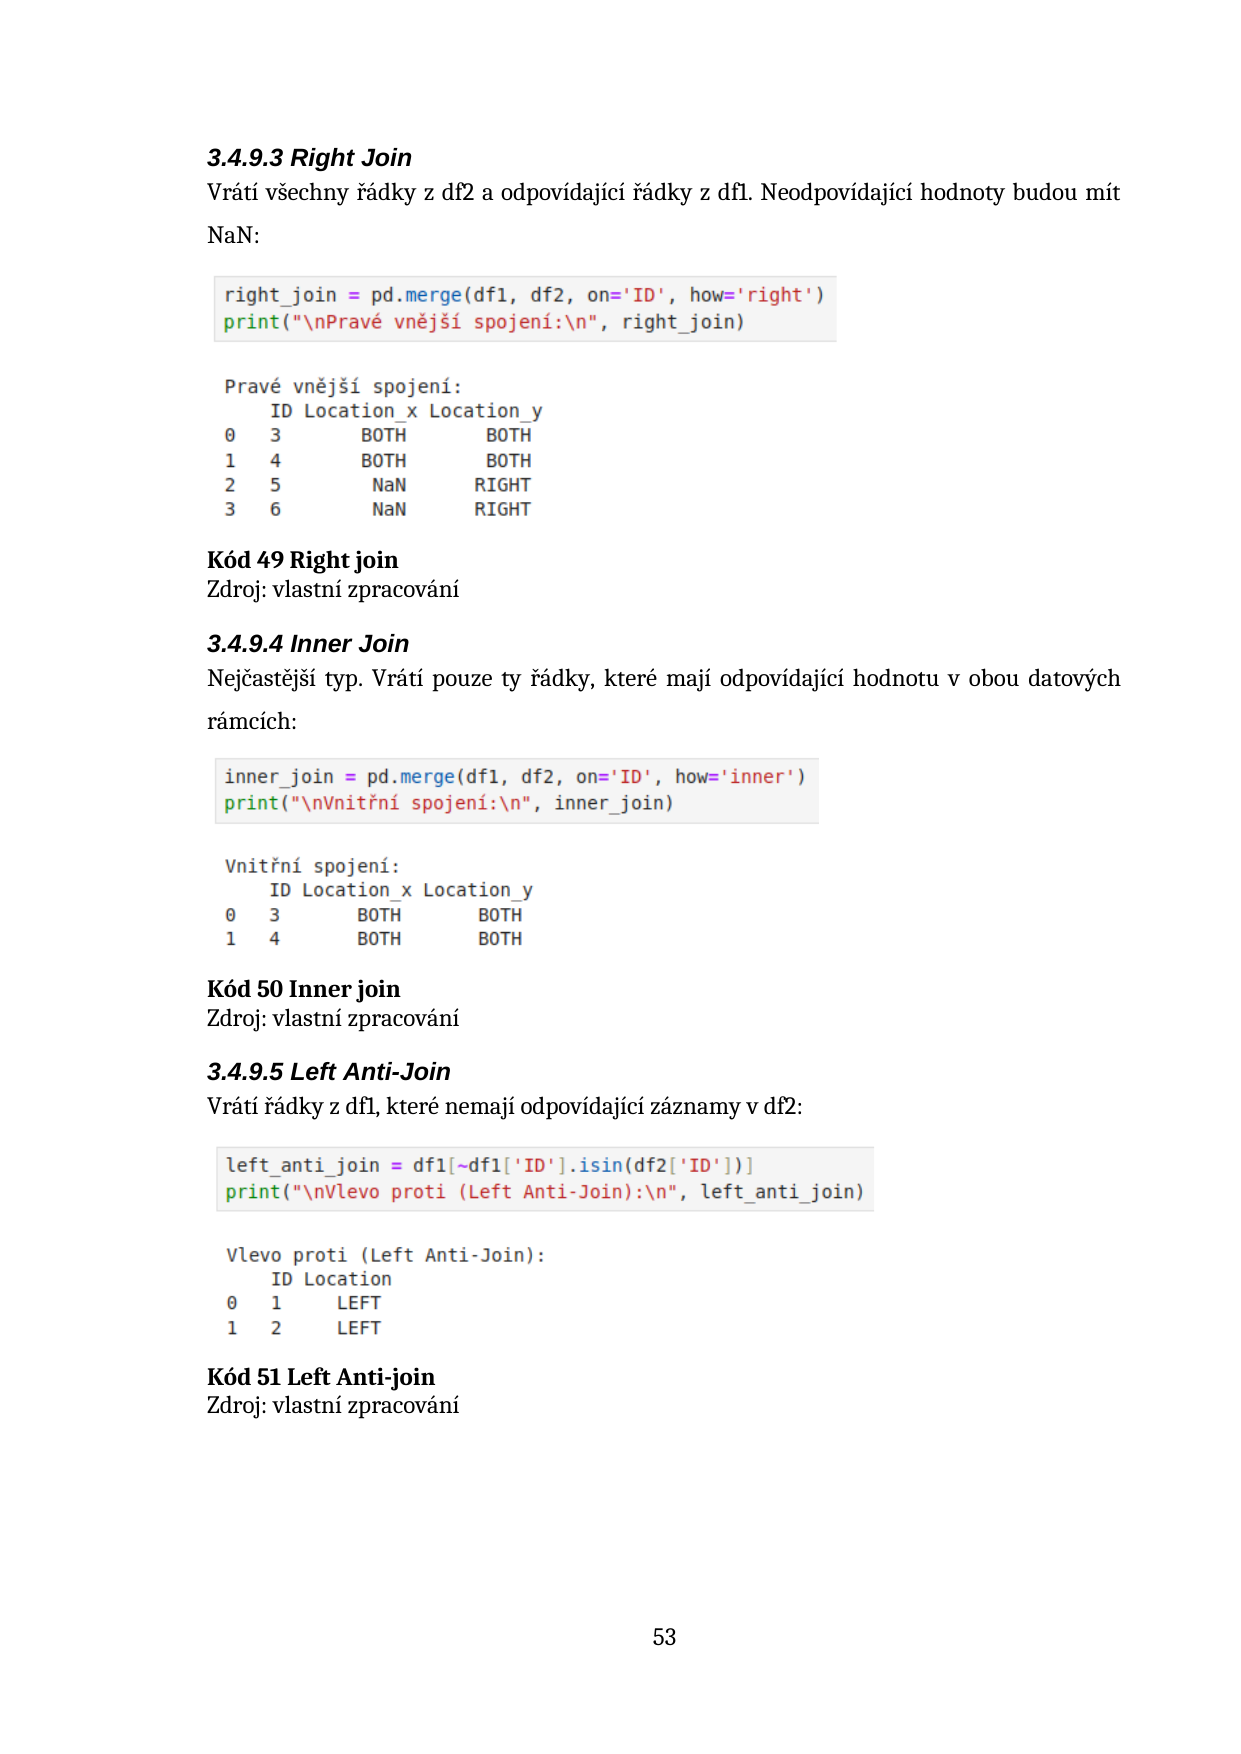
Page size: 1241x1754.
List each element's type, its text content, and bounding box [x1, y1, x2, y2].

text Zdroj: vlastní zpracování [207, 1391, 1122, 1420]
subtitle 3.4.9.3 Right Join [207, 143, 1122, 172]
subtitle 3.4.9.4 Inner Join [207, 628, 1122, 657]
text Zdroj: vlastní zpracování [207, 575, 1122, 603]
picture [206, 749, 819, 961]
picture [206, 264, 837, 532]
title Kód 50 Inner join [207, 975, 1122, 1003]
text Nejčastější typ. Vrátí pouze ty řádky, které mají odpovídající hodnotu v obou datových rámcích: [207, 663, 1122, 735]
subtitle 3.4.9.5 Left Anti-Join [207, 1057, 1122, 1086]
title Kód 49 Right join [207, 546, 1122, 575]
picture [206, 1135, 875, 1349]
text Zdroj: vlastní zpracování [207, 1003, 1122, 1032]
text Vrátí řádky z df1, které nemají odpovídající záznamy v df2: [207, 1092, 1122, 1121]
text Vrátí všechny řádky z df2 a odpovídající řádky z df1. Neodpovídající hodnoty budou mít NaN: [207, 178, 1122, 250]
title Kód 51 Left Anti-join [207, 1362, 1122, 1391]
